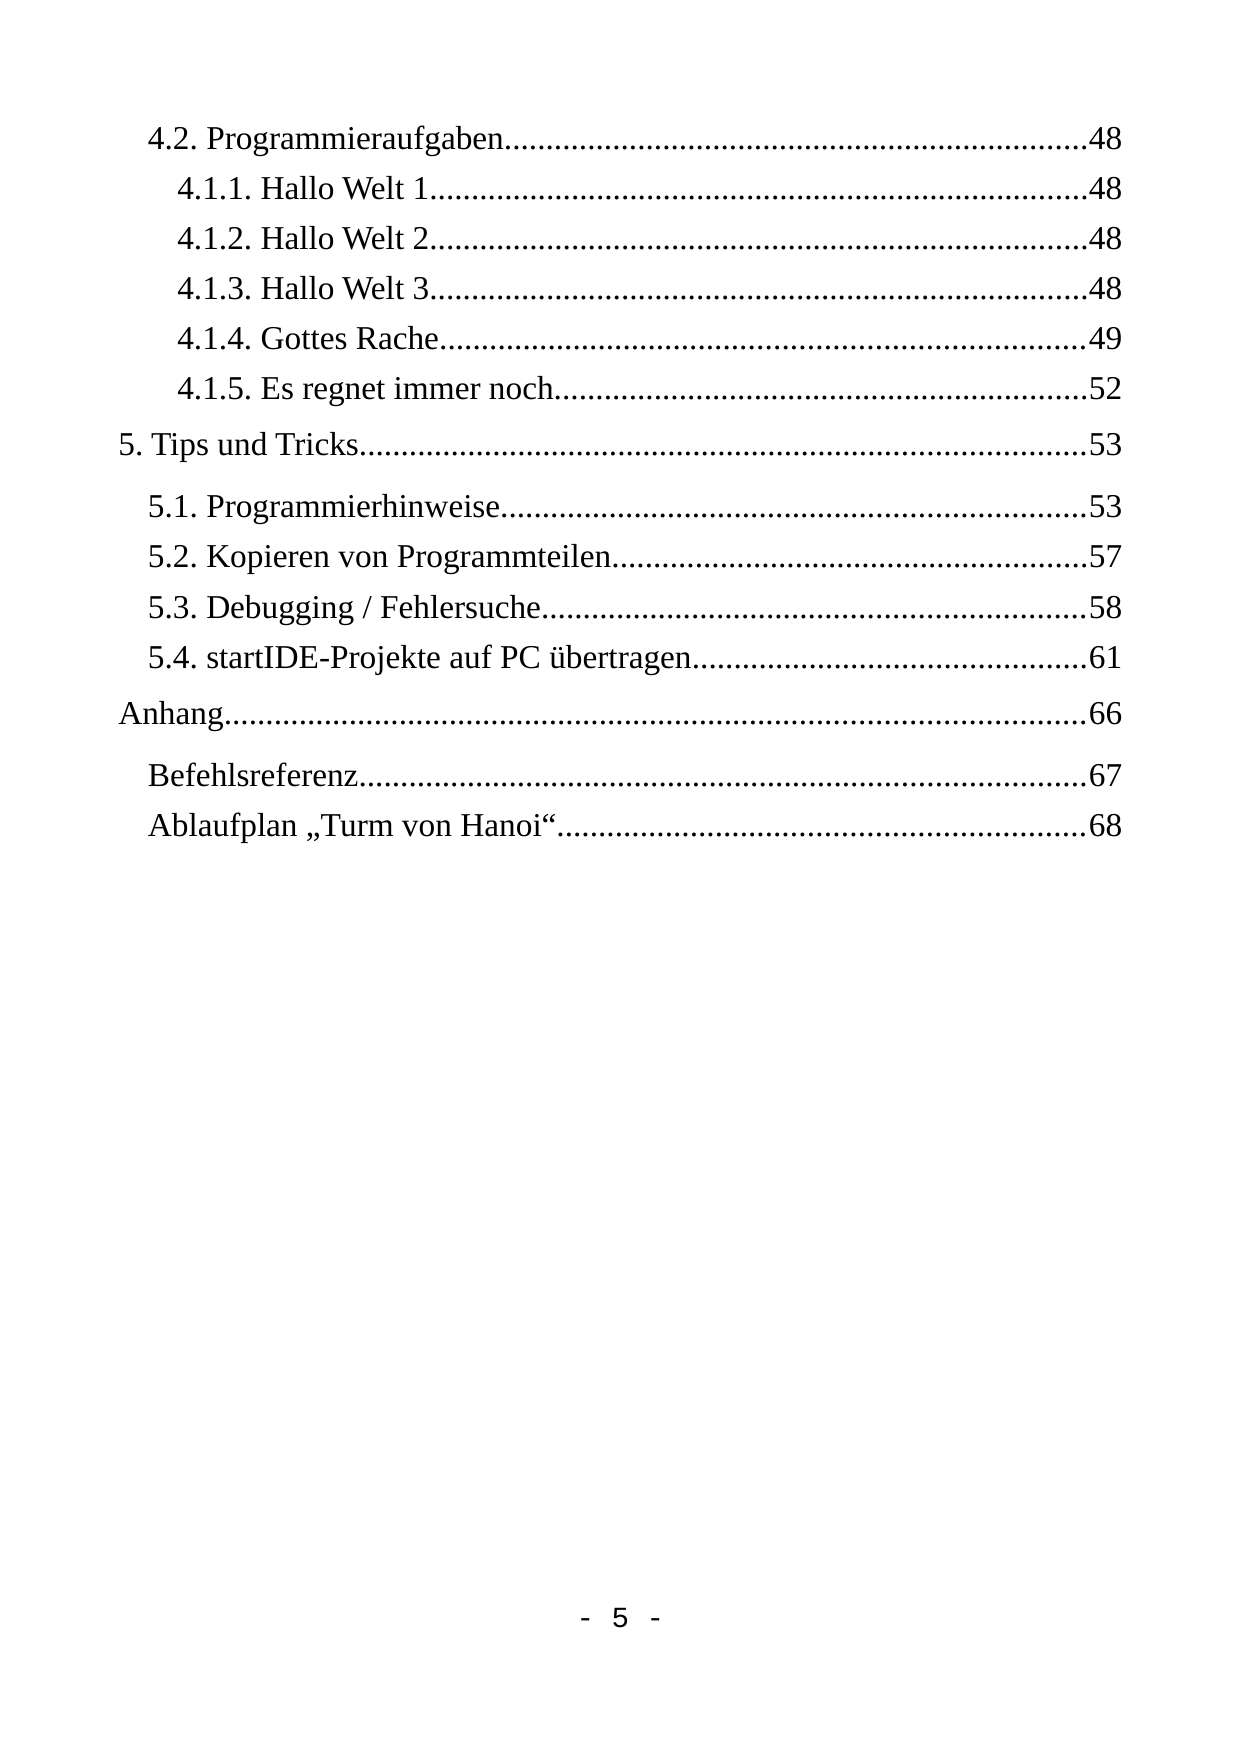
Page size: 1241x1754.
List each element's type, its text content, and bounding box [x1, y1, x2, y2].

text 4.1.4. Gottes Rache 49 [177, 318, 1122, 357]
text 4.1.2. Hallo Welt 2 48 [177, 218, 1122, 257]
text 5.4. startIDE-Projekte auf PC übertragen 61 [148, 637, 1122, 675]
text 5.1. Programmierhinweise 53 [148, 487, 1122, 525]
text Anhang 66 [118, 693, 1122, 731]
text 5.3. Debugging / Fehlersuche 58 [148, 587, 1122, 625]
text 4.1.5. Es regnet immer noch... 52 [177, 369, 1122, 407]
text 4.1.1. Hallo Welt 1 48 [177, 168, 1122, 207]
text Ablaufplan „Turm von Hanoi“ 68 [148, 805, 1122, 843]
text 5. Tips und Tricks 53 [118, 425, 1122, 463]
text 4.2. Programmieraufgaben 48 [148, 118, 1122, 156]
text Befehlsreferenz 67 [148, 755, 1122, 793]
text 5.2. Kopieren von Programmteilen 57 [148, 537, 1122, 575]
text 4.1.3. Hallo Welt 3 48 [177, 268, 1122, 307]
